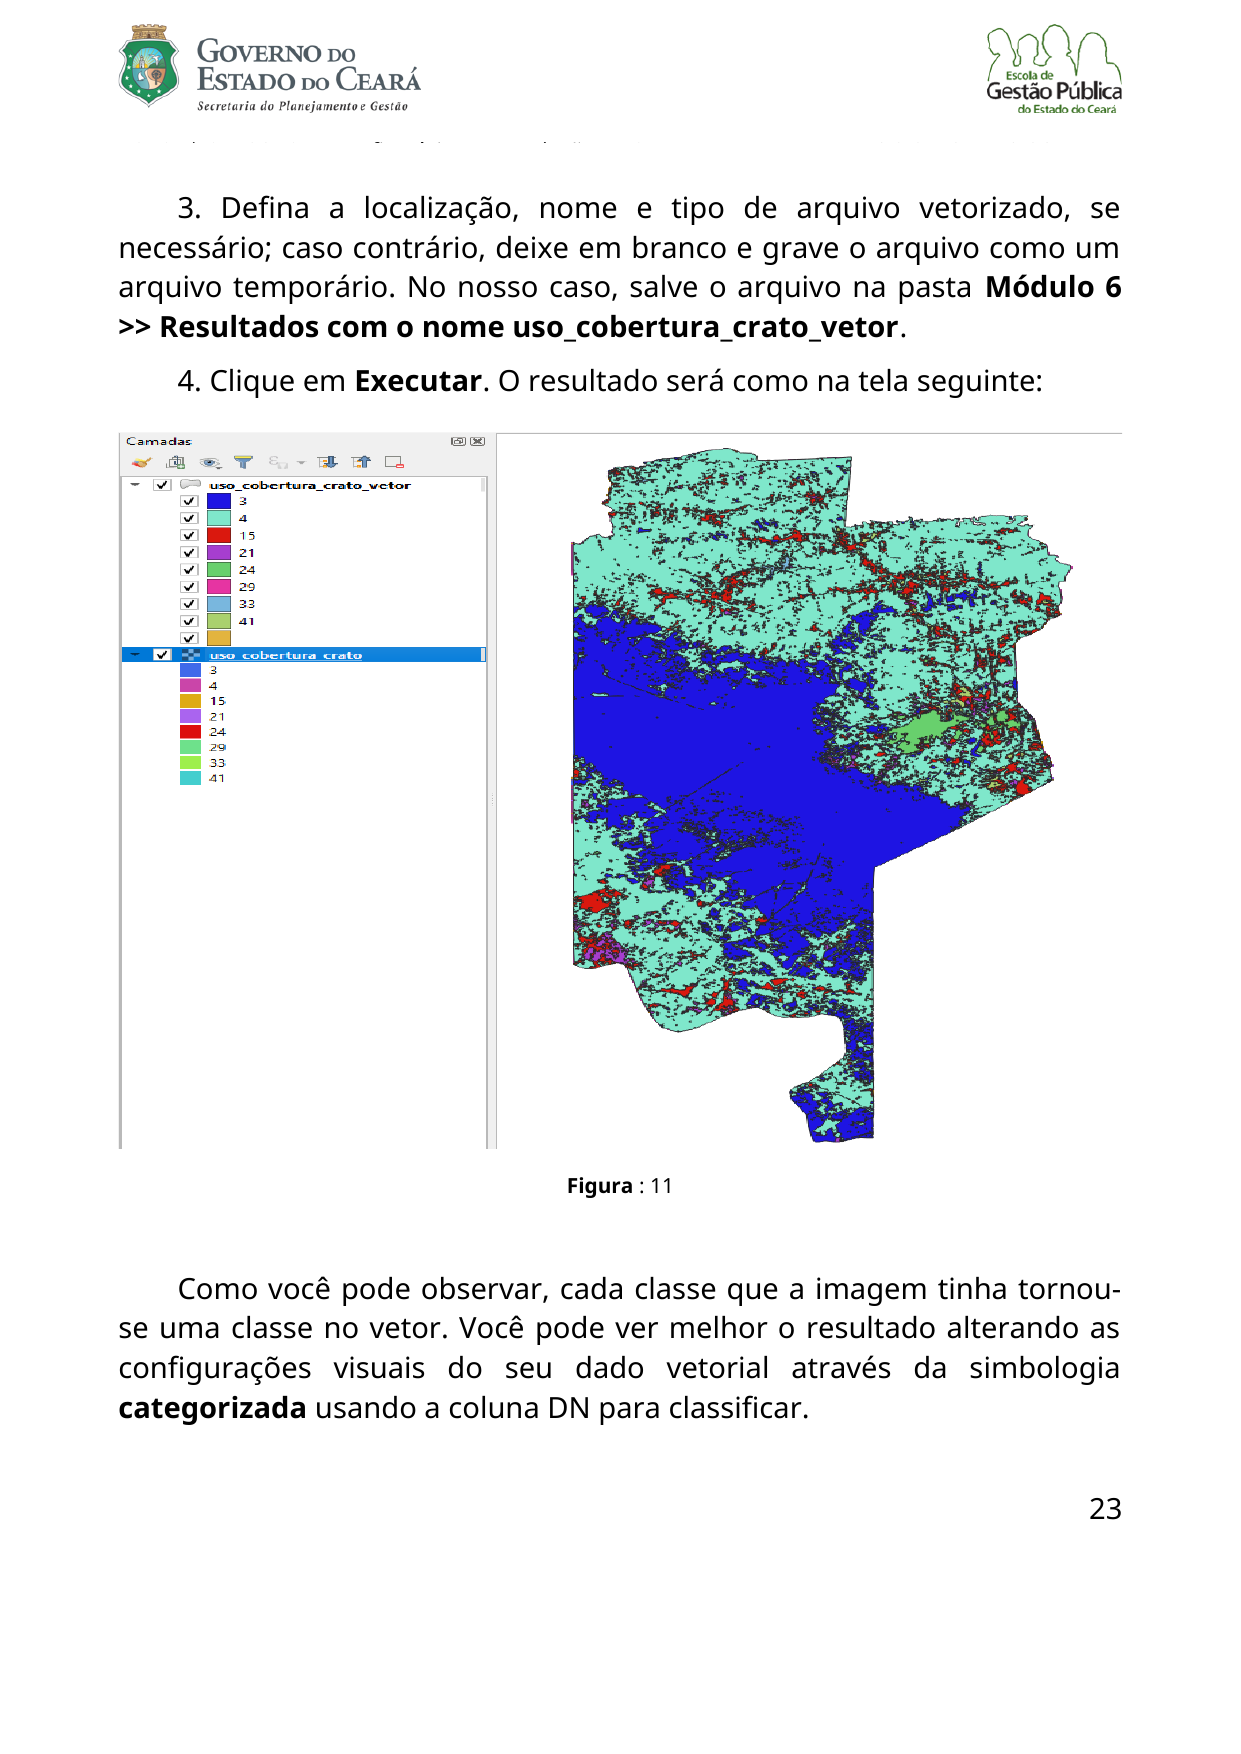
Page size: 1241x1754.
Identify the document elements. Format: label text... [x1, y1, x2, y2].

text Figura : 11 [118, 1149, 1122, 1199]
text Como você pode observar, cada classe que a imagem tinha tornou-se uma classe no vetor. Você pode ver melhor o resultado alterando as configurações visuais do seu dado vetorial através da simbologia categorizada usando a coluna DN para classificar. [118, 1268, 1122, 1427]
text 3. Defina a localização, nome e tipo de arquivo vetorizado, se necessário; caso contrário, deixe em branco e grave o arquivo como um arquivo temporário. No nosso caso, salve o arquivo na pasta Módulo 6 >> Resultados com o nome uso_cobertura_crato_vetor. [118, 187, 1122, 346]
picture [118, 432, 1123, 1149]
text 4. Clique em Executar. O resultado será como na tela seguinte: [118, 361, 1122, 400]
picture [118, 24, 1122, 113]
